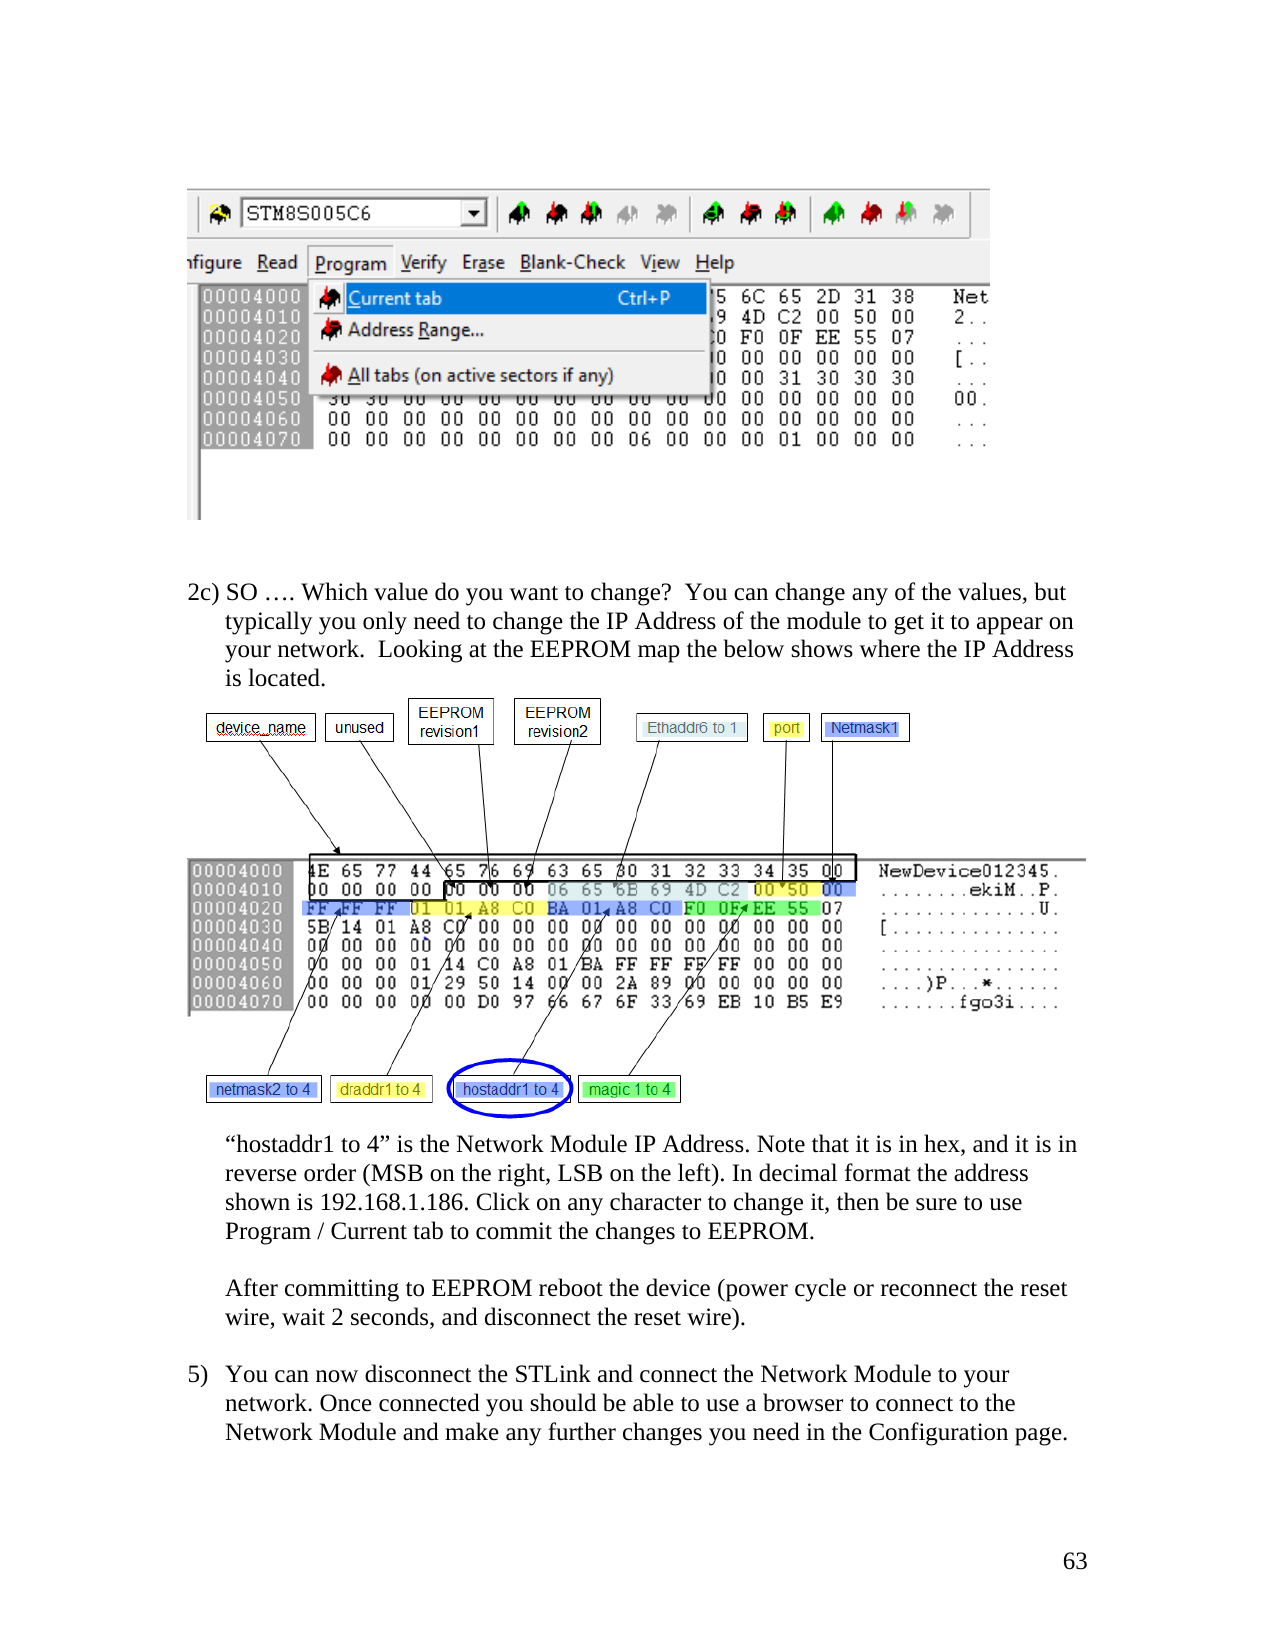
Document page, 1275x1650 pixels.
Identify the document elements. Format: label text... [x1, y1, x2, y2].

text “hostaddr1 to 4” is the Network Module IP Address. Note that it is in hex, and it is in reverse order (MSB on the right, LSB on the left). In decimal format the address shown is 192.168.1.186. Click on any character to change it, then be sure to use Program / Current tab to commit the changes to EEPROM. [225, 1129, 1087, 1244]
picture [187, 691, 1086, 1130]
text After committing to EEPROM reboot the device (power cycle or reconnect the reset wire, wait 2 seconds, and disconnect the reset wire). [225, 1273, 1087, 1331]
picture [187, 178, 990, 520]
text 2c) SO …. Which value do you want to change? You can change any of the values, but typically you only need to change the IP Address of the module to get it to appear on your network. Looking at the EEPROM map the below shows where the IP Address is located. [187, 577, 1087, 692]
list You can now disconnect the STLink and connect the Network Module to your network. Once connected you should be able to use a browser to connect to the Network Module and make any further changes you need in the Configuration page. [187, 1359, 1087, 1446]
